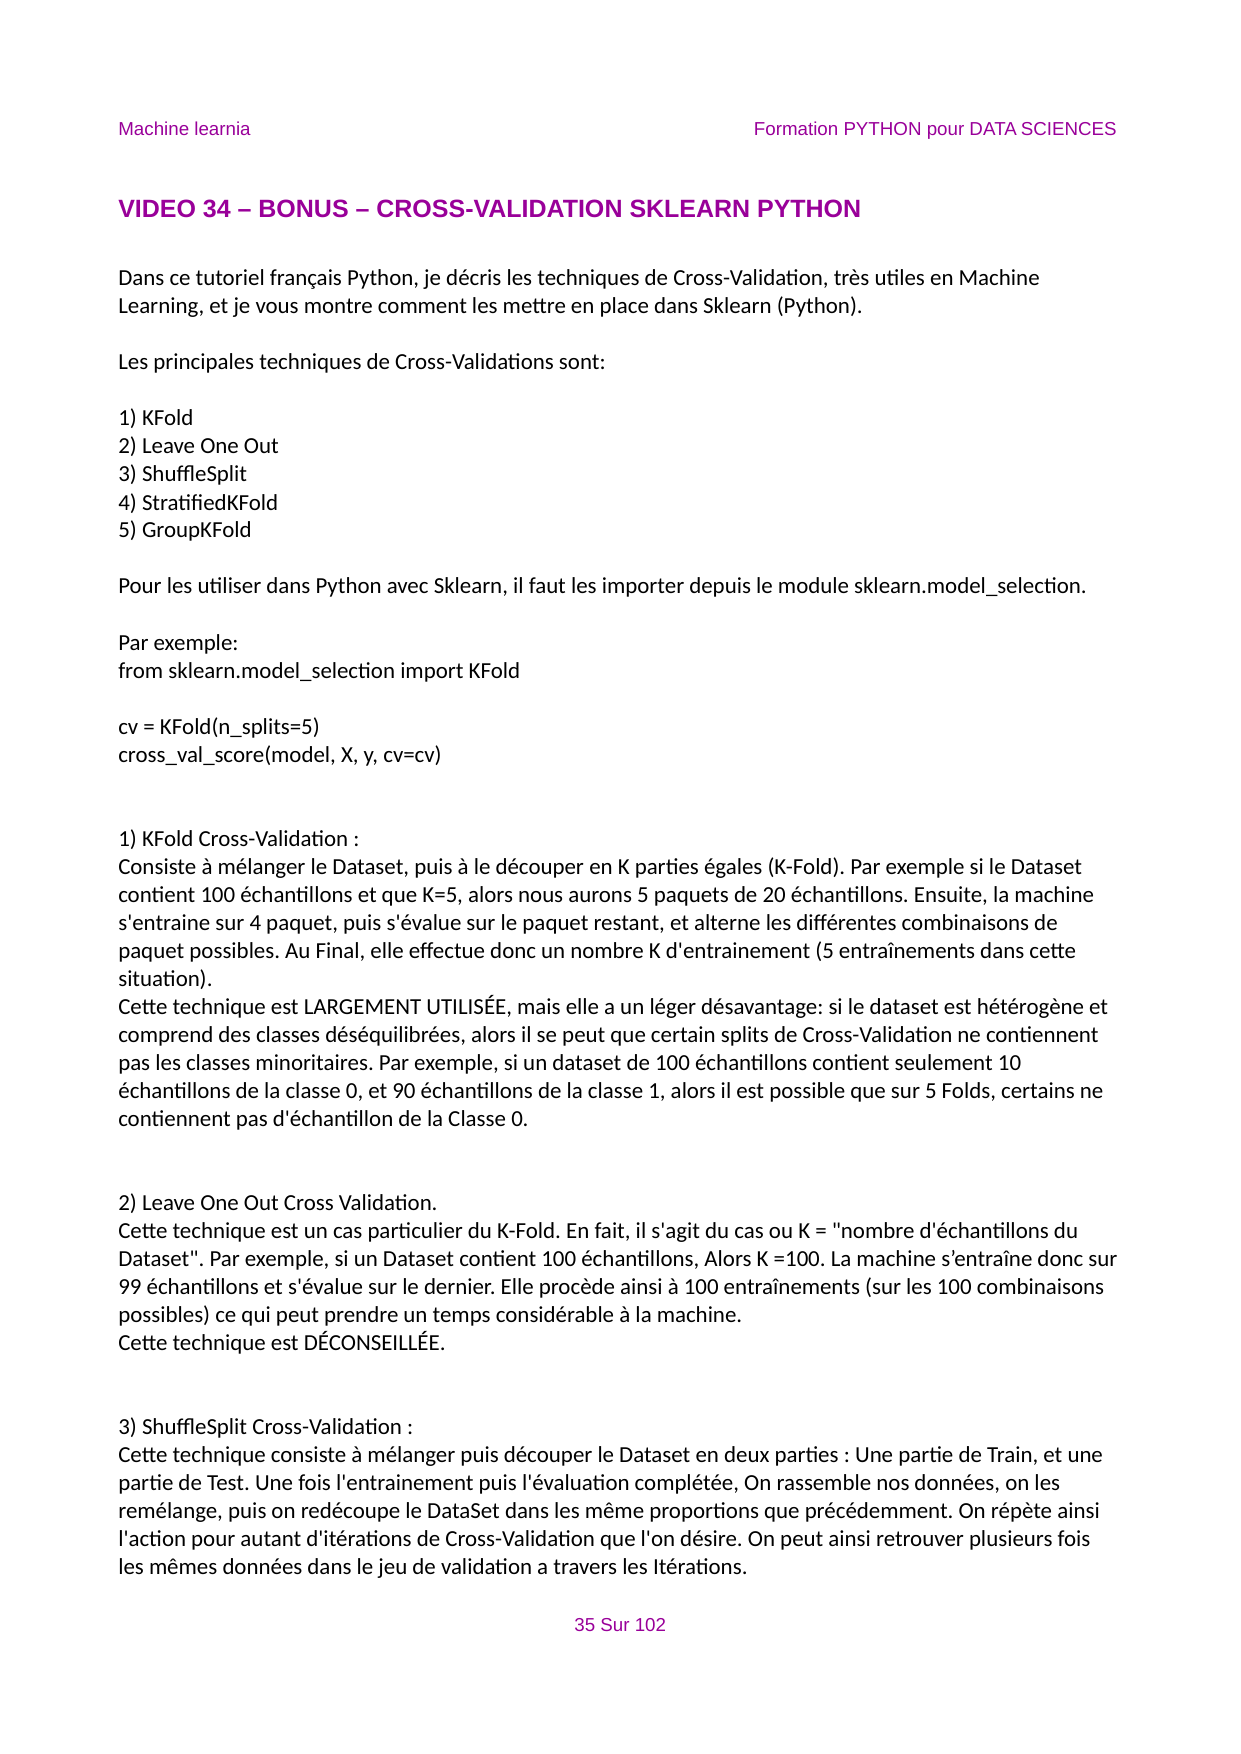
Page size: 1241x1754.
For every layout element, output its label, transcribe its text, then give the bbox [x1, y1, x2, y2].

text 2) Leave One Out [118, 432, 1122, 459]
text Par exemple: [118, 628, 1122, 656]
text Cette technique consiste à mélanger puis découper le Dataset en deux parties : Une partie de Train, et une partie de Test. Une fois l'entrainement puis l'évaluation complétée, On rassemble nos données, on les remélange, puis on redécoupe le DataSet dans les même proportions que précédemment. On répète ainsi l'action pour autant d'itérations de Cross-Validation que l'on désire. On peut ainsi retrouver plusieurs fois les mêmes données dans le jeu de validation a travers les Itérations. [118, 1440, 1122, 1580]
text 4) StratifiedKFold [118, 488, 1122, 516]
text Pour les utiliser dans Python avec Sklearn, il faut les importer depuis le module sklearn.model_selection. [118, 572, 1122, 600]
text Cette technique est LARGEMENT UTILISÉE, mais elle a un léger désavantage: si le dataset est hétérogène et comprend des classes déséquilibrées, alors il se peut que certain splits de Cross-Validation ne contiennent pas les classes minoritaires. Par exemple, si un dataset de 100 échantillons contient seulement 10 échantillons de la classe 0, et 90 échantillons de la classe 1, alors il est possible que sur 5 Folds, certains ne contiennent pas d'échantillon de la Classe 0. [118, 992, 1122, 1132]
text 3) ShuffleSplit [118, 459, 1122, 488]
subtitle VIDEO 34 – BONUS – CROSS-VALIDATION SKLEARN PYTHON [118, 194, 1122, 223]
text 3) ShuffleSplit Cross-Validation : [118, 1412, 1122, 1440]
text 1) KFold [118, 403, 1122, 432]
text cross_val_score(model, X, y, cv=cv) [118, 740, 1122, 768]
text Cette technique est un cas particulier du K-Fold. En fait, il s'agit du cas ou K = "nombre d'échantillons du Dataset". Par exemple, si un Dataset contient 100 échantillons, Alors K =100. La machine s’entraîne donc sur 99 échantillons et s'évalue sur le dernier. Elle procède ainsi à 100 entraînements (sur les 100 combinaisons possibles) ce qui peut prendre un temps considérable à la machine. [118, 1216, 1122, 1328]
text cv = KFold(n_splits=5) [118, 712, 1122, 740]
text Les principales techniques de Cross-Validations sont: [118, 347, 1122, 376]
text 2) Leave One Out Cross Validation. [118, 1188, 1122, 1216]
text Dans ce tutoriel français Python, je décris les techniques de Cross-Validation, très utiles en Machine Learning, et je vous montre comment les mettre en place dans Sklearn (Python). [118, 263, 1122, 319]
text from sklearn.model_selection import KFold [118, 656, 1122, 684]
text Consiste à mélanger le Dataset, puis à le découper en K parties égales (K-Fold). Par exemple si le Dataset contient 100 échantillons et que K=5, alors nous aurons 5 paquets de 20 échantillons. Ensuite, la machine s'entraine sur 4 paquet, puis s'évalue sur le paquet restant, et alterne les différentes combinaisons de paquet possibles. Au Final, elle effectue donc un nombre K d'entrainement (5 entraînements dans cette situation). [118, 852, 1122, 992]
text Cette technique est DÉCONSEILLÉE. [118, 1328, 1122, 1356]
text 1) KFold Cross-Validation : [118, 824, 1122, 852]
text 5) GroupKFold [118, 516, 1122, 544]
